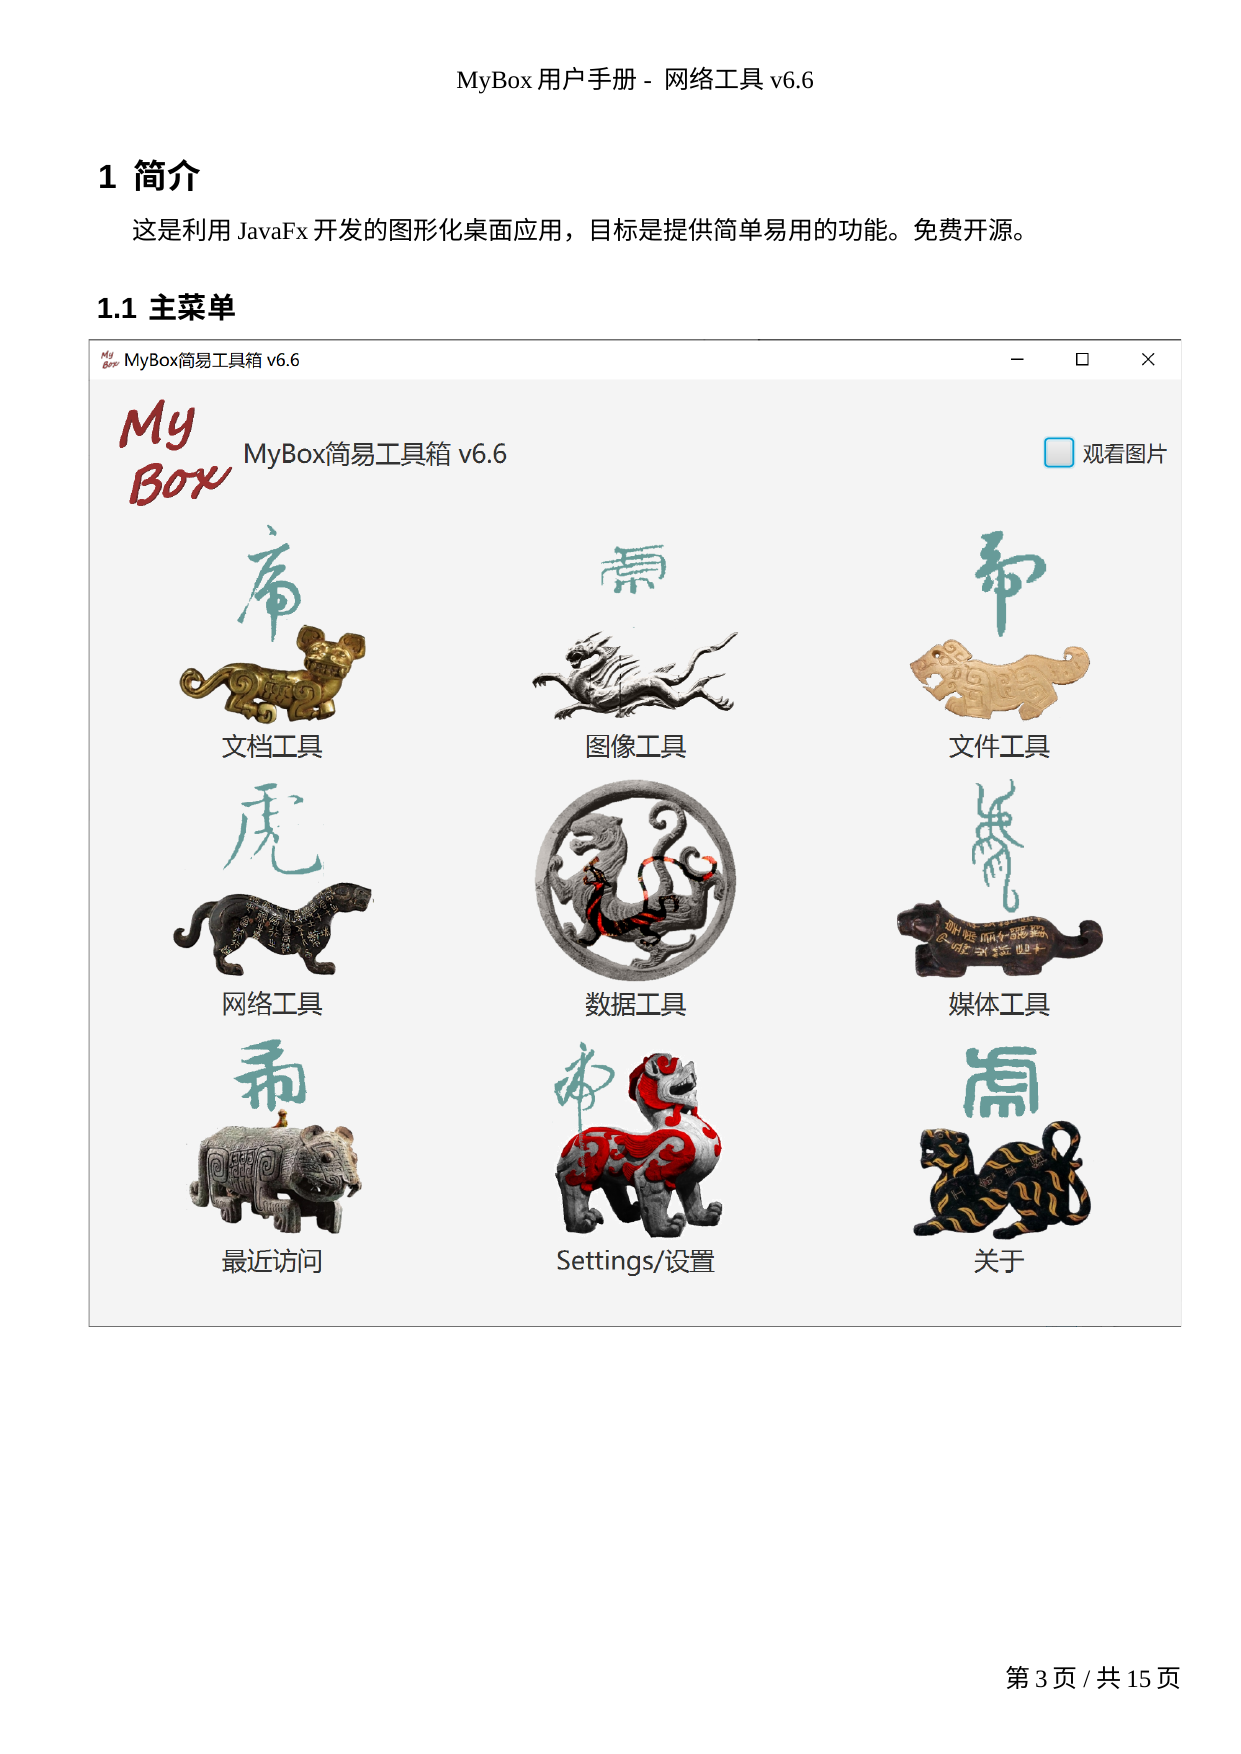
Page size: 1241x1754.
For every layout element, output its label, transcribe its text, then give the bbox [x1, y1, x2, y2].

subtitle 简介 [88, 150, 1181, 198]
subtitle 主菜单 [88, 284, 1181, 327]
text 这是利用JavaFx开发的图形化桌面应用，目标是提供简单易用的功能。免费开源。 [88, 211, 1181, 247]
picture [88, 339, 1182, 1327]
